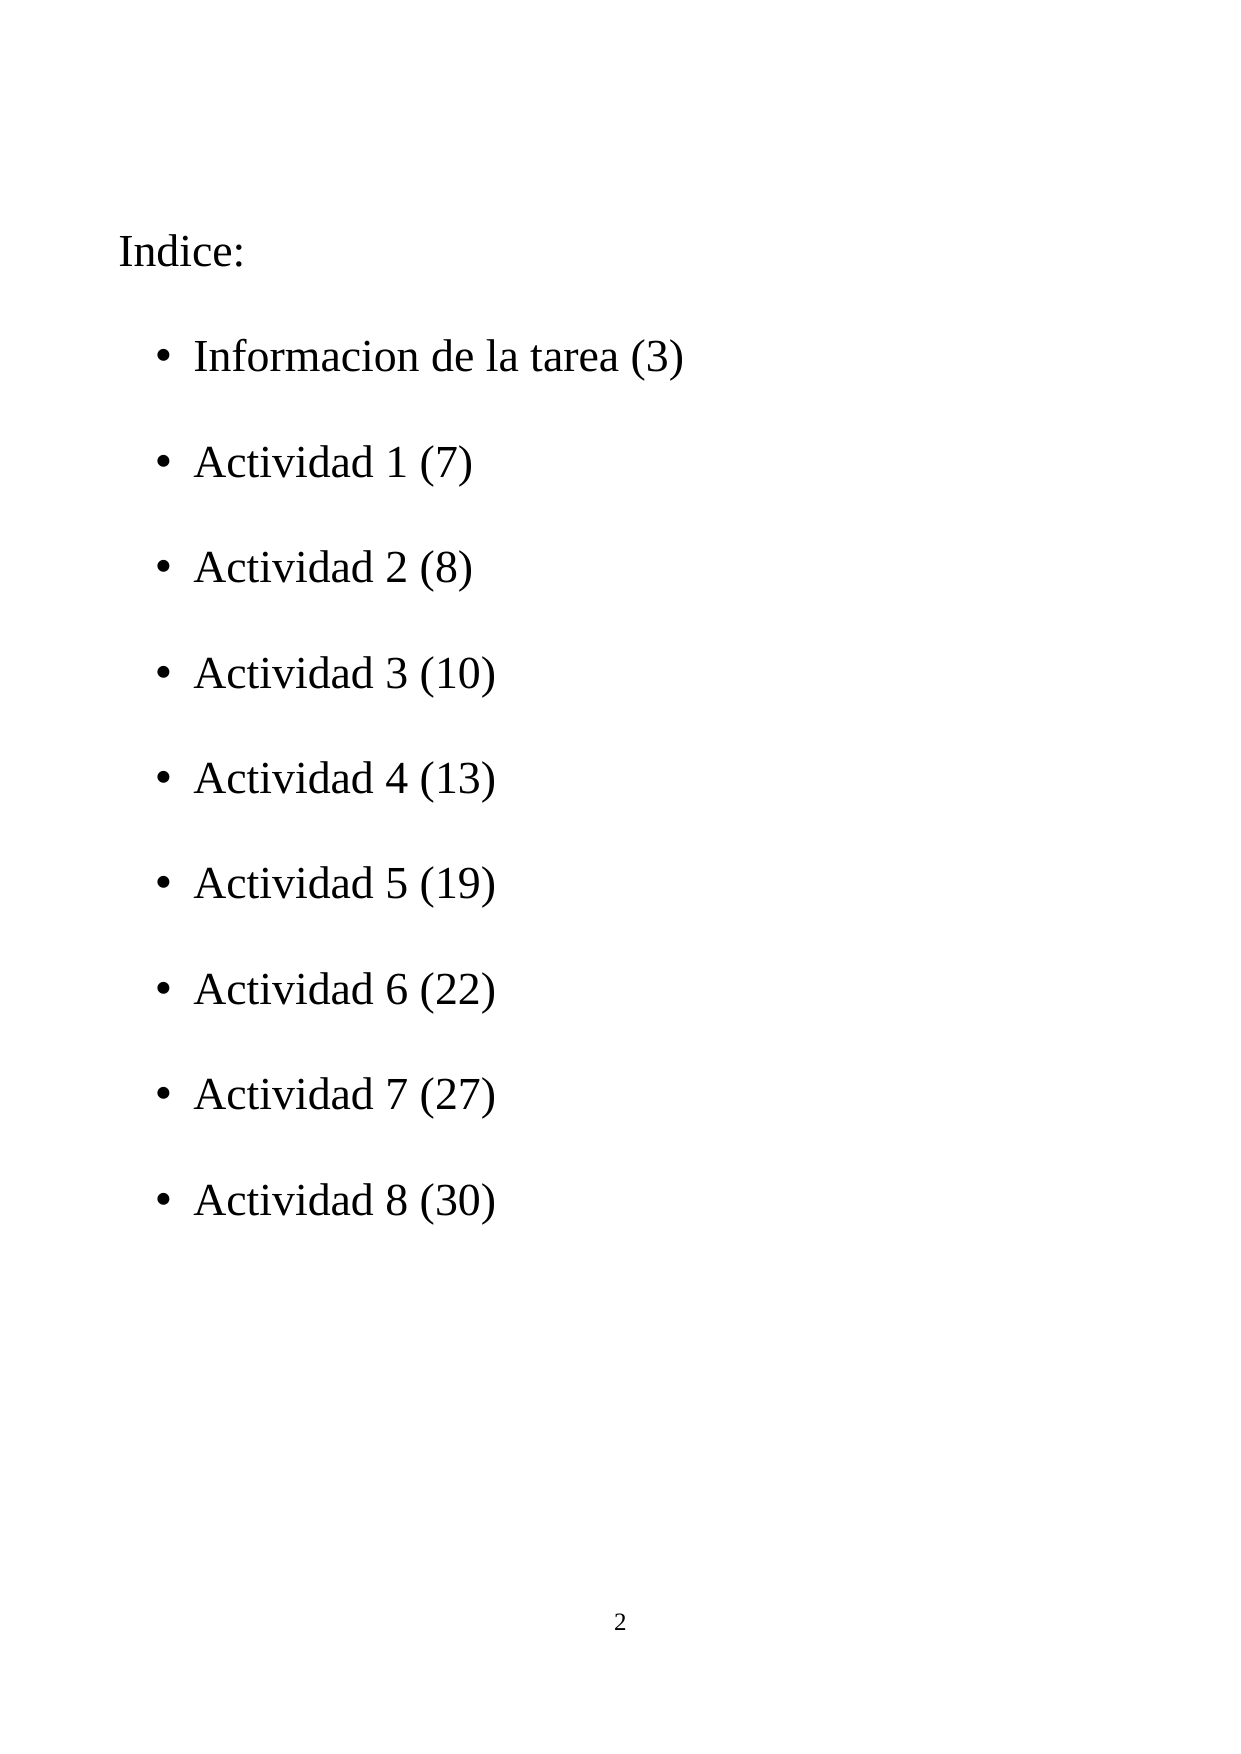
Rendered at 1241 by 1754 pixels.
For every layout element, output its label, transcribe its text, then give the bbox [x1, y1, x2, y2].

list Actividad 8 (30) [156, 1172, 1122, 1225]
list Informacion de la tarea (3) [156, 329, 1122, 382]
list Actividad 2 (8) [156, 540, 1122, 592]
list Actividad 6 (22) [156, 961, 1122, 1014]
list Actividad 5 (19) [156, 856, 1122, 909]
list Actividad 3 (10) [156, 645, 1122, 698]
list Actividad 4 (13) [156, 751, 1122, 803]
list Actividad 1 (7) [156, 434, 1122, 487]
text Indice: [118, 223, 1122, 276]
list Actividad 7 (27) [156, 1067, 1122, 1119]
